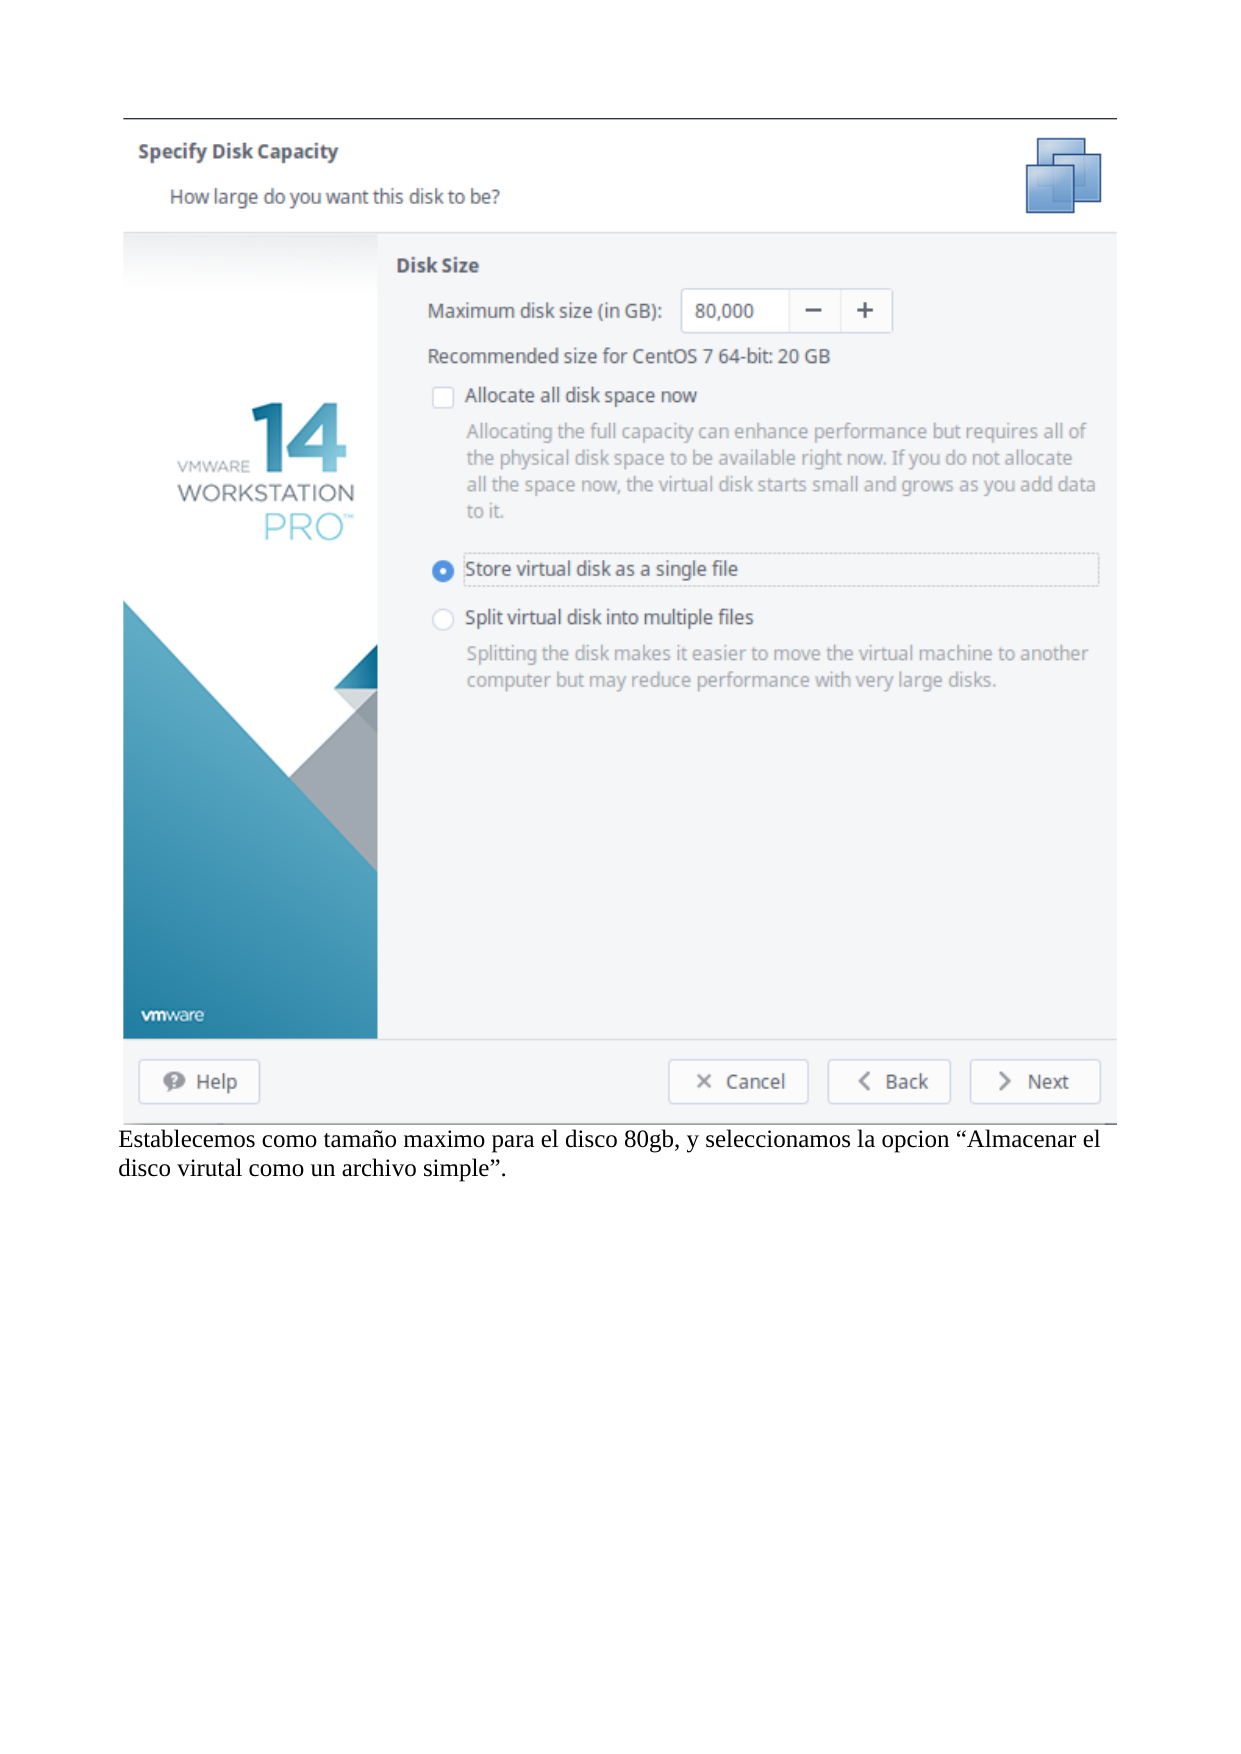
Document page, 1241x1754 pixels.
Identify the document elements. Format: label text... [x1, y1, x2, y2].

picture [123, 118, 1117, 1125]
text Establecemos como tamaño maximo para el disco 80gb, y seleccionamos la opcion “Almacenar el disco virutal como un archivo simple”. [118, 756, 1122, 1182]
